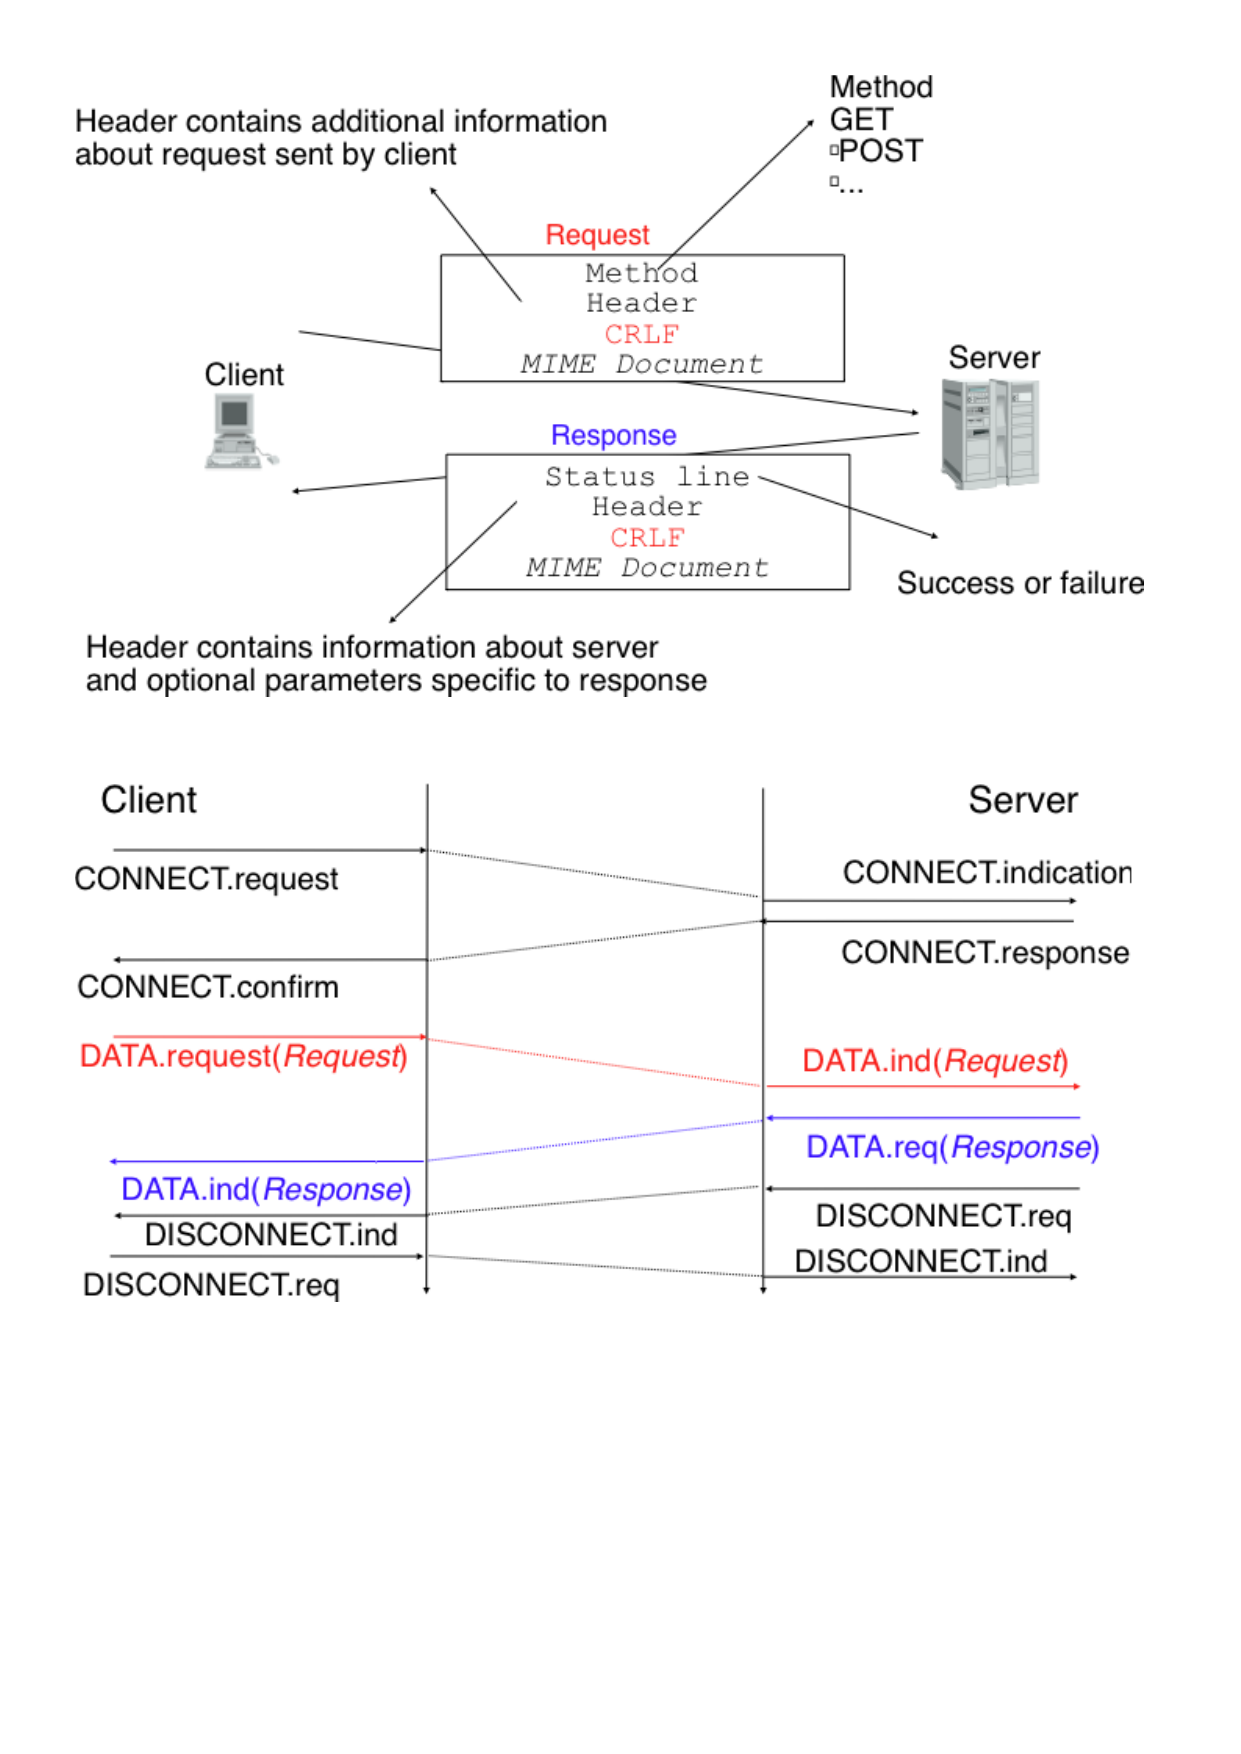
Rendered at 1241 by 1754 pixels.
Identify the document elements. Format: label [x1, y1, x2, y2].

picture [75, 75, 1144, 697]
picture [75, 783, 1132, 1302]
